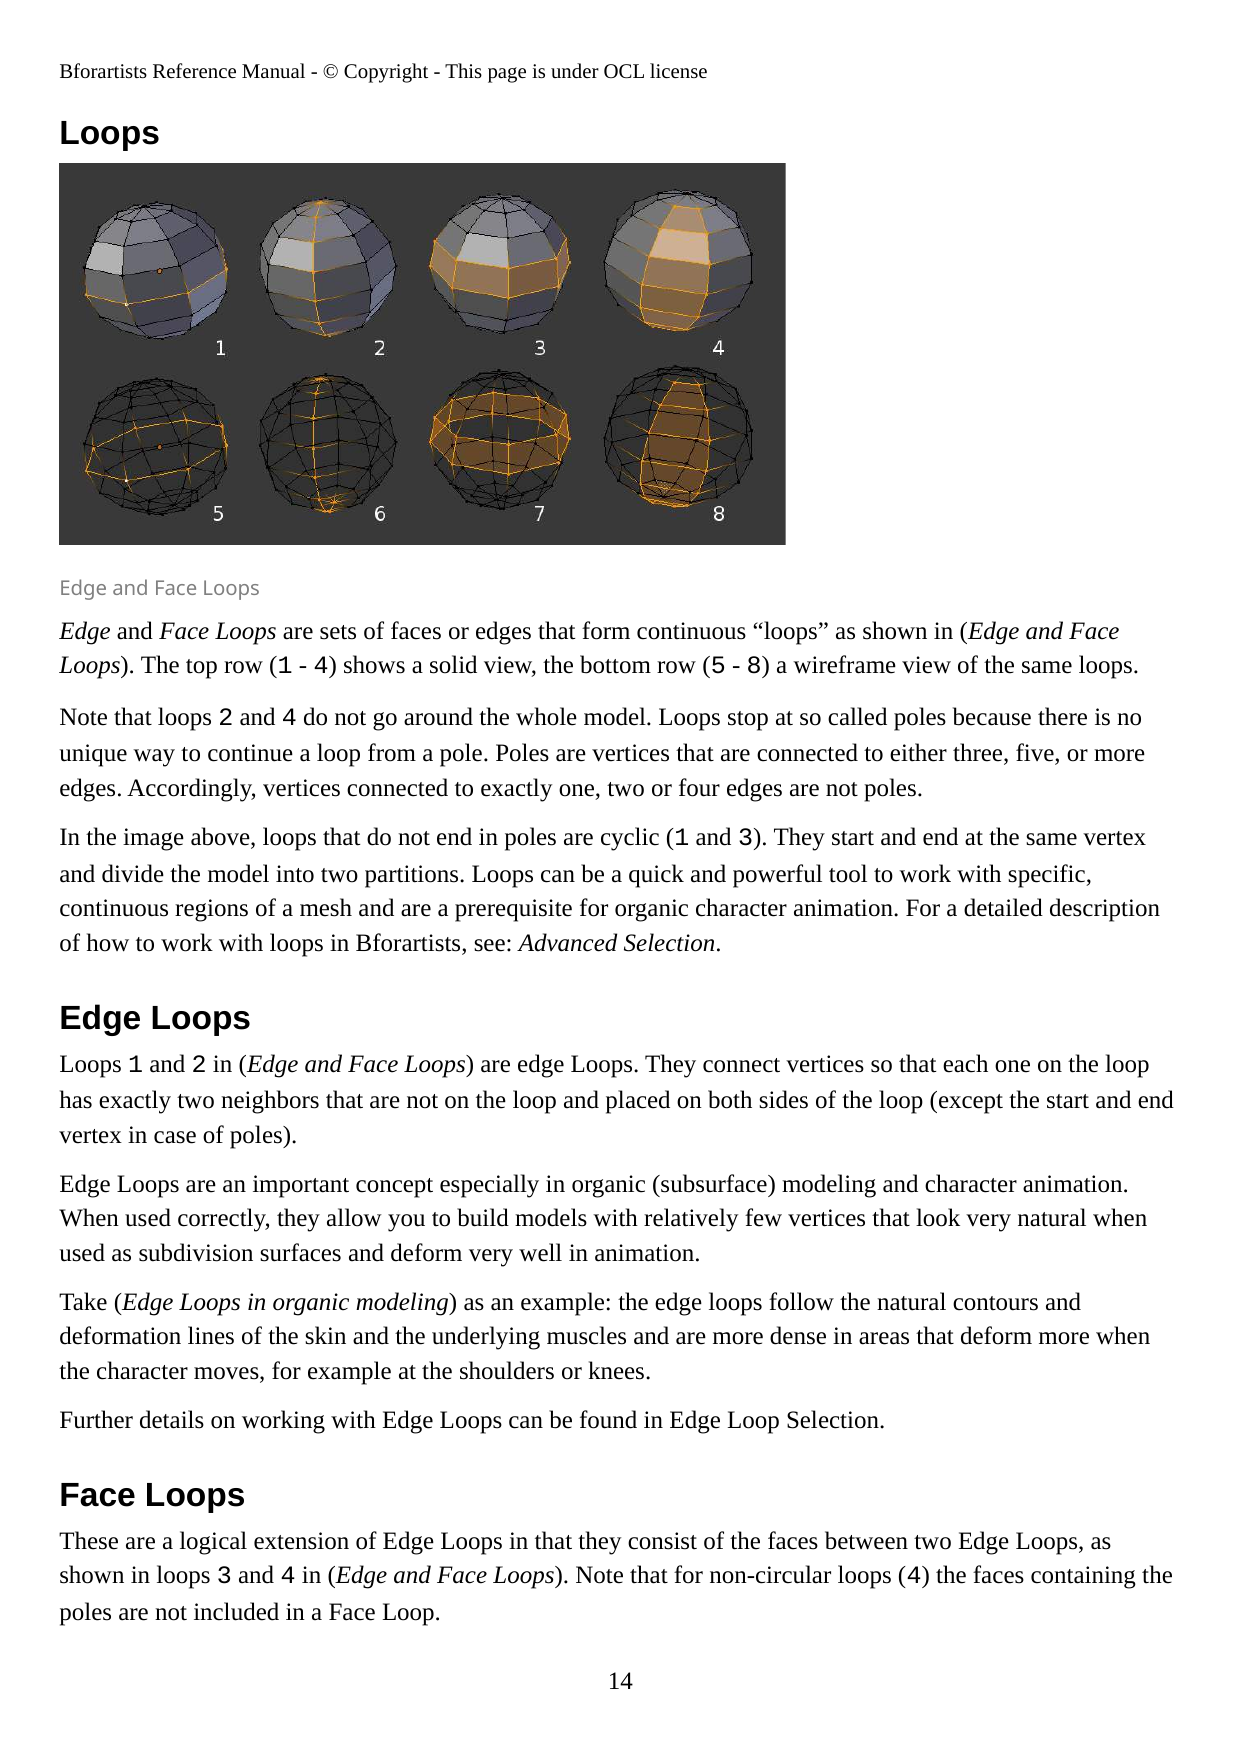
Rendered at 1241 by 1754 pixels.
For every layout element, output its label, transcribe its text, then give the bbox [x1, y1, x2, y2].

subtitle Loops [59, 113, 1181, 151]
text Note that loops 2 and 4 do not go around the whole model. Loops stop at so called poles because there is no unique way to continue a loop from a pole. Poles are vertices that are connected to either three, five, or more edges. Accordingly, vertices connected to exactly one, two or four edges are not poles. [59, 702, 1181, 802]
picture [59, 163, 786, 545]
text Take (Edge Loops in organic modeling) as an example: the edge loops follow the natural contours and deformation lines of the skin and the underlying muscles and are more dense in areas that deform more when the character moves, for example at the shoulders or knees. [59, 1287, 1181, 1384]
subtitle Edge Loops [59, 997, 1181, 1036]
text Further details on working with Edge Loops can be found in Edge Loop Selection. [59, 1405, 1181, 1433]
text Edge and Face Loops are sets of faces or edges that form continuous “loops” as shown in (Edge and Face Loops). The top row (1 - 4) shows a solid view, the bottom row (5 - 8) a wireframe view of the same loops. [59, 616, 1181, 681]
text In the image above, loops that do not end in poles are cyclic (1 and 3). They start and end at the same vertex and divide the model into two partitions. Loops can be a quick and powerful tool to work with specific, continuous regions of a mesh and are a prerequisite for organic character animation. For a detailed description of how to work with loops in Bforartists, see: Advanced Selection. [59, 822, 1181, 956]
subtitle Face Loops [59, 1475, 1181, 1513]
text Edge Loops are an important concept especially in organic (subsurface) modeling and character animation. When used correctly, they allow you to build models with relatively few vertices that look very natural when used as subdivision surfaces and deform very well in animation. [59, 1169, 1181, 1266]
text Edge and Face Loops [59, 570, 1181, 601]
text Loops 1 and 2 in (Edge and Face Loops) are edge Loops. They connect vertices so that each one on the loop has exactly two neighbors that are not on the loop and placed on both sides of the loop (except the start and end vertex in case of poles). [59, 1049, 1181, 1148]
text These are a logical extension of Edge Loops in that they consist of the faces between two Edge Loops, as shown in loops 3 and 4 in (Edge and Face Loops). Note that for non-circular loops (4) the faces containing the poles are not included in a Face Loop. [59, 1526, 1181, 1626]
